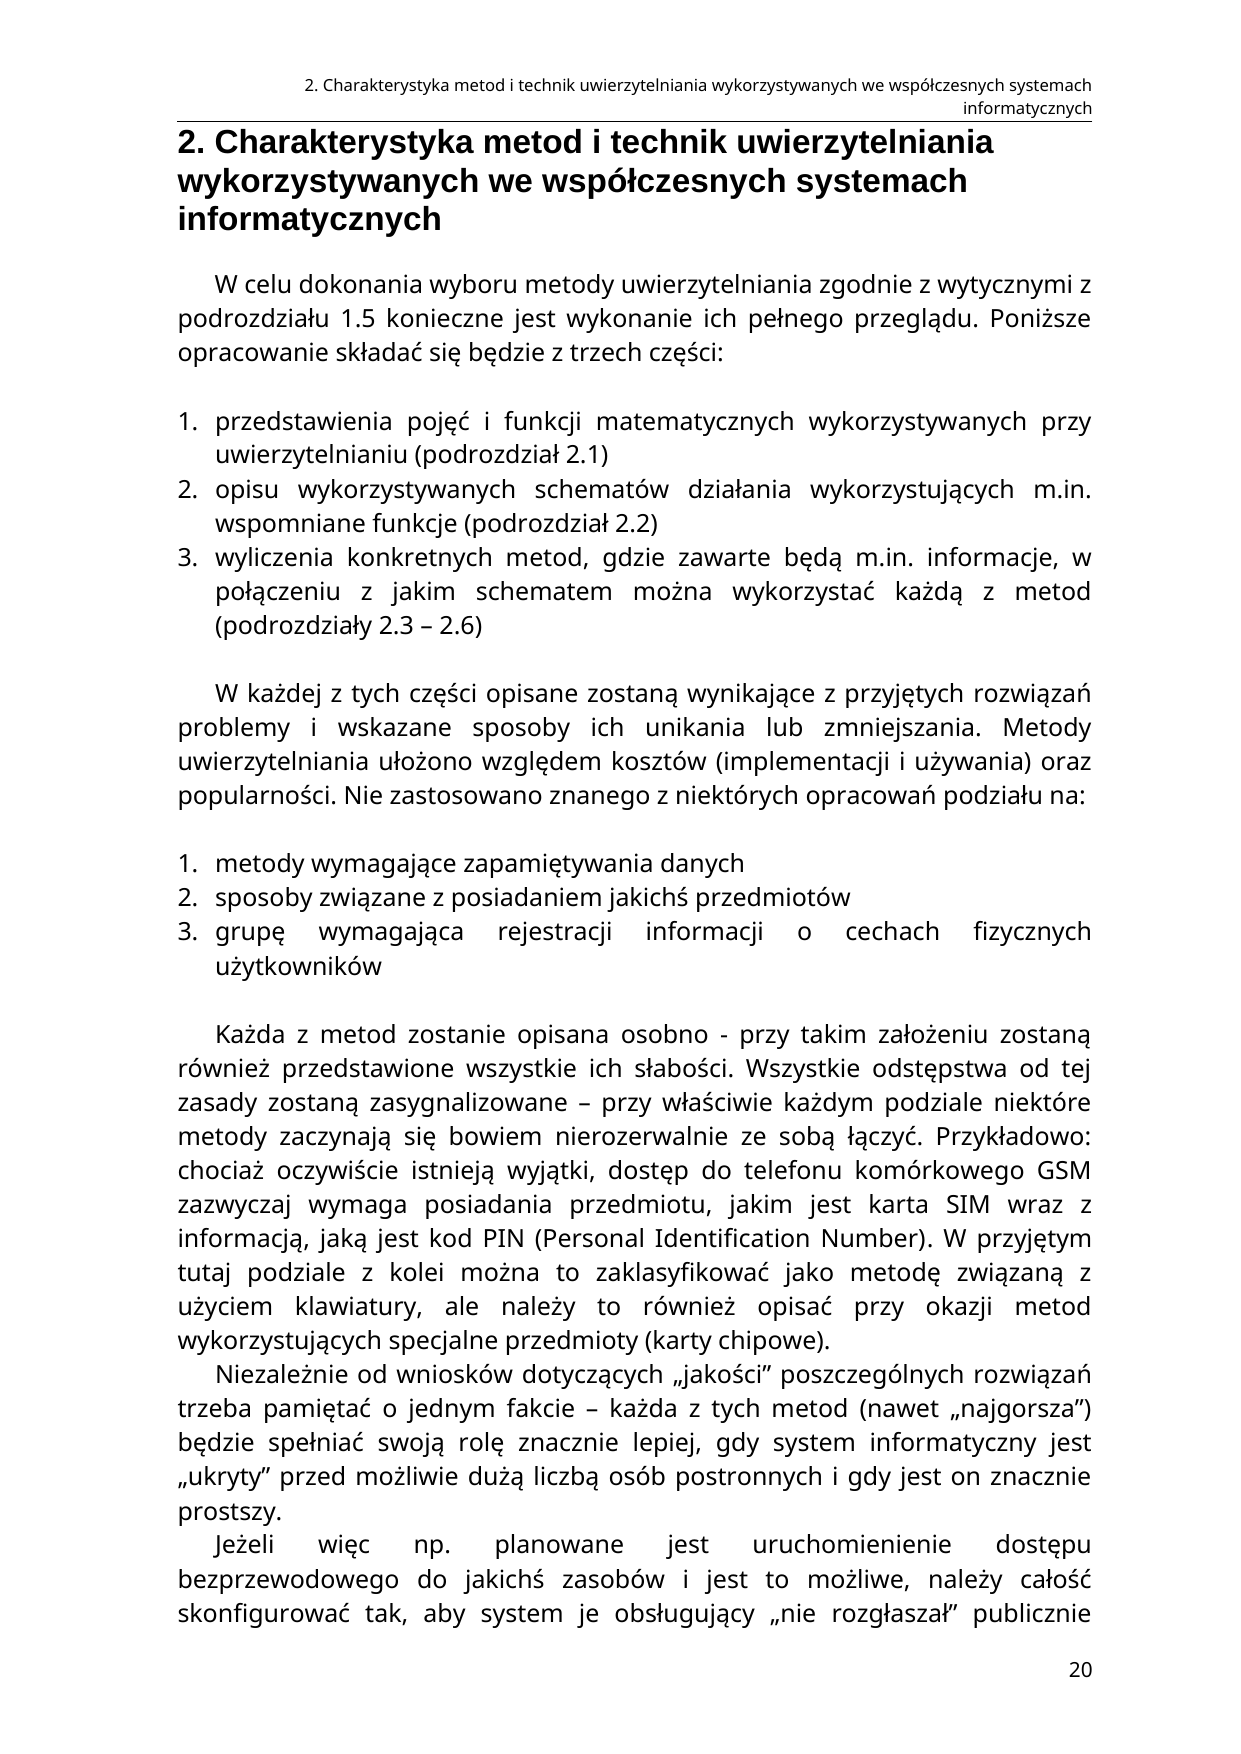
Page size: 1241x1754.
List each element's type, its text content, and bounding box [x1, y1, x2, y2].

text Jeżeli więc np. planowane jest uruchomienienie dostępu bezprzewodowego do jakichś zasobów i jest to możliwe, należy całość skonfigurować tak, aby system je obsługujący „nie rozgłaszał” publicznie [177, 1527, 1092, 1629]
list sposoby związane z posiadaniem jakichś przedmiotów [177, 880, 1092, 914]
list opisu wykorzystywanych schematów działania wykorzystujących m.in. wspomniane funkcje (podrozdział 2.2) [177, 471, 1092, 539]
list metody wymagające zapamiętywania danych [177, 846, 1092, 880]
text Każda z metod zostanie opisana osobno - przy takim założeniu zostaną również przedstawione wszystkie ich słabości. Wszystkie odstępstwa od tej zasady zostaną zasygnalizowane – przy właściwie każdym podziale niektóre metody zaczynają się bowiem nierozerwalnie ze sobą łączyć. Przykładowo: chociaż oczywiście istnieją wyjątki, dostęp do telefonu komórkowego GSM zazwyczaj wymaga posiadania przedmiotu, jakim jest karta SIM wraz z informacją, jaką jest kod PIN (Personal Identification Number). W przyjętym tutaj podziale z kolei można to zaklasyfikować jako metodę związaną z użyciem klawiatury, ale należy to również opisać przy okazji metod wykorzystujących specjalne przedmioty (karty chipowe). [177, 1016, 1092, 1357]
list przedstawienia pojęć i funkcji matematycznych wykorzystywanych przy uwierzytelnianiu (podrozdział 2.1) [177, 403, 1092, 471]
text W każdej z tych części opisane zostaną wynikające z przyjętych rozwiązań problemy i wskazane sposoby ich unikania lub zmniejszania. Metody uwierzytelniania ułożono względem kosztów (implementacji i używania) oraz popularności. Nie zastosowano znanego z niektórych opracowań podziału na: [177, 676, 1092, 812]
list wyliczenia konkretnych metod, gdzie zawarte będą m.in. informacje, w połączeniu z jakim schematem można wykorzystać każdą z metod (podrozdziały 2.3 – 2.6) [177, 539, 1092, 642]
subtitle 2. Charakterystyka metod i technik uwierzytelniania wykorzystywanych we współczesnych systemach informatycznych [177, 122, 1092, 238]
text W celu dokonania wyboru metody uwierzytelniania zgodnie z wytycznymi z podrozdziału 1.5 konieczne jest wykonanie ich pełnego przeglądu. Poniższe opracowanie składać się będzie z trzech części: [177, 267, 1092, 369]
list grupę wymagająca rejestracji informacji o cechach fizycznych użytkowników [177, 914, 1092, 982]
text Niezależnie od wniosków dotyczących „jakości” poszczególnych rozwiązań trzeba pamiętać o jednym fakcie – każda z tych metod (nawet „najgorsza”) będzie spełniać swoją rolę znacznie lepiej, gdy system informatyczny jest „ukryty” przed możliwie dużą liczbą osób postronnych i gdy jest on znacznie prostszy. [177, 1357, 1092, 1527]
